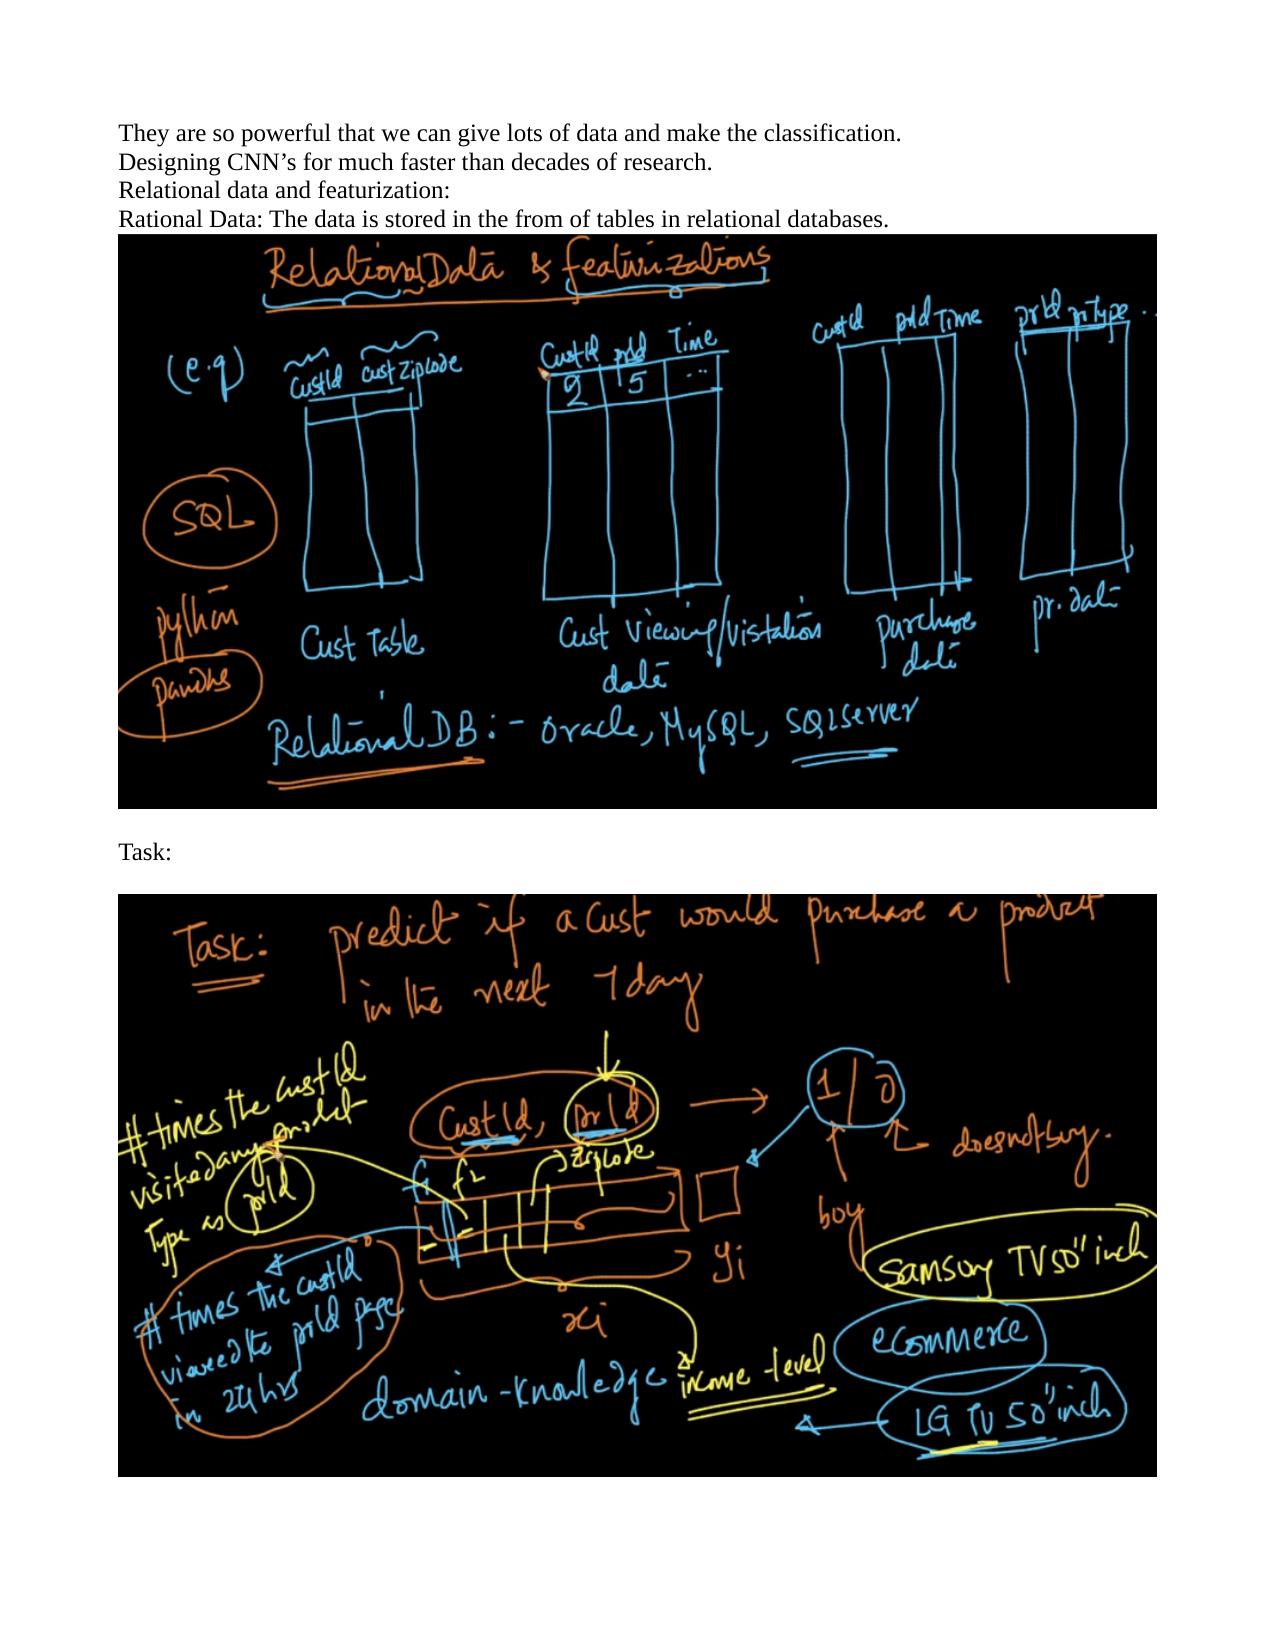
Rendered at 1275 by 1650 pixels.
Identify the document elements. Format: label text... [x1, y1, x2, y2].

text They are so powerful that we can give lots of data and make the classification. [118, 118, 1157, 147]
picture [118, 894, 1157, 1477]
picture [118, 233, 1157, 809]
text Rational Data: The data is stored in the from of tables in relational databases. [118, 204, 1157, 233]
text Task: [118, 837, 1157, 866]
text Relational data and featurization: [118, 176, 1157, 204]
text Designing CNN’s for much faster than decades of research. [118, 147, 1157, 176]
